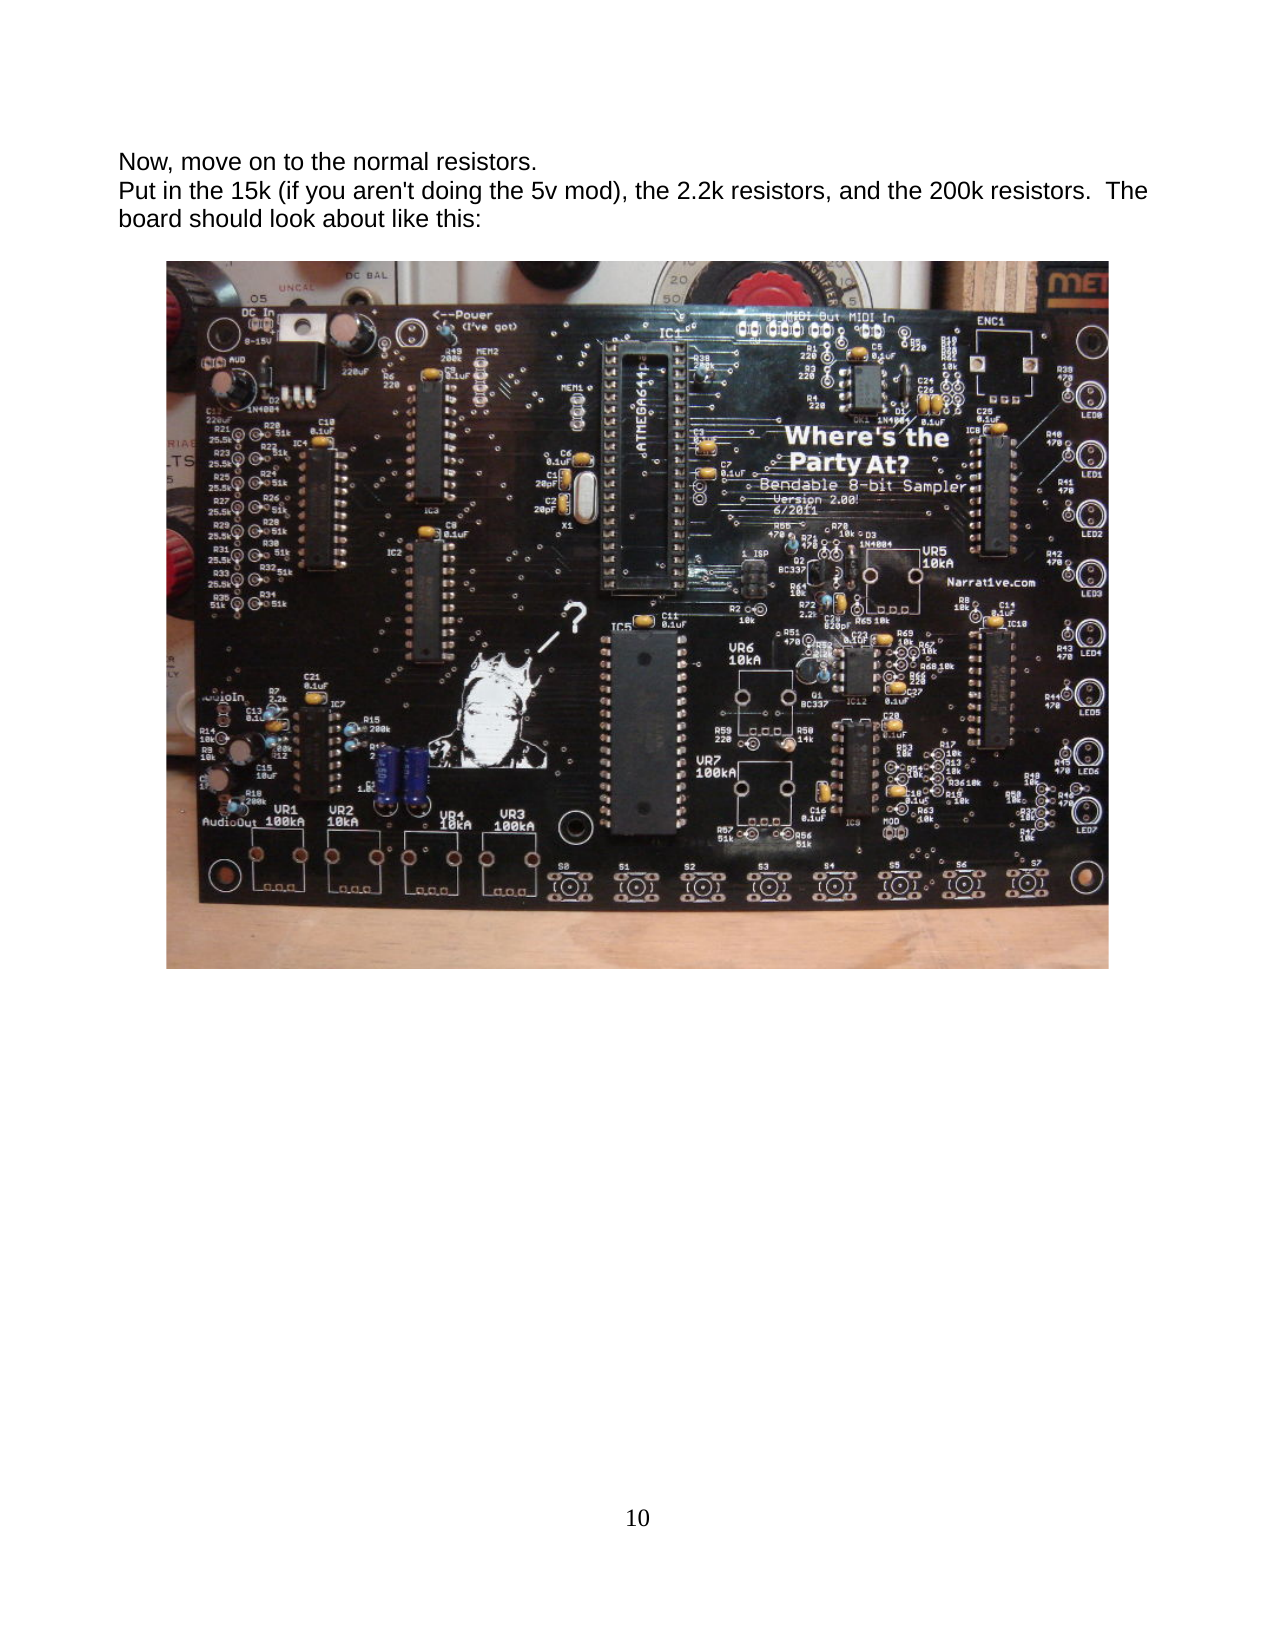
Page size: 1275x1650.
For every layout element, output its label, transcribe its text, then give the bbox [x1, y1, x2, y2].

text Now, move on to the normal resistors. [118, 147, 1157, 176]
text Put in the 15k (if you aren't doing the 5v mod), the 2.2k resistors, and the 200k resistors. The board should look about like this: [118, 176, 1157, 233]
picture [166, 261, 1109, 969]
